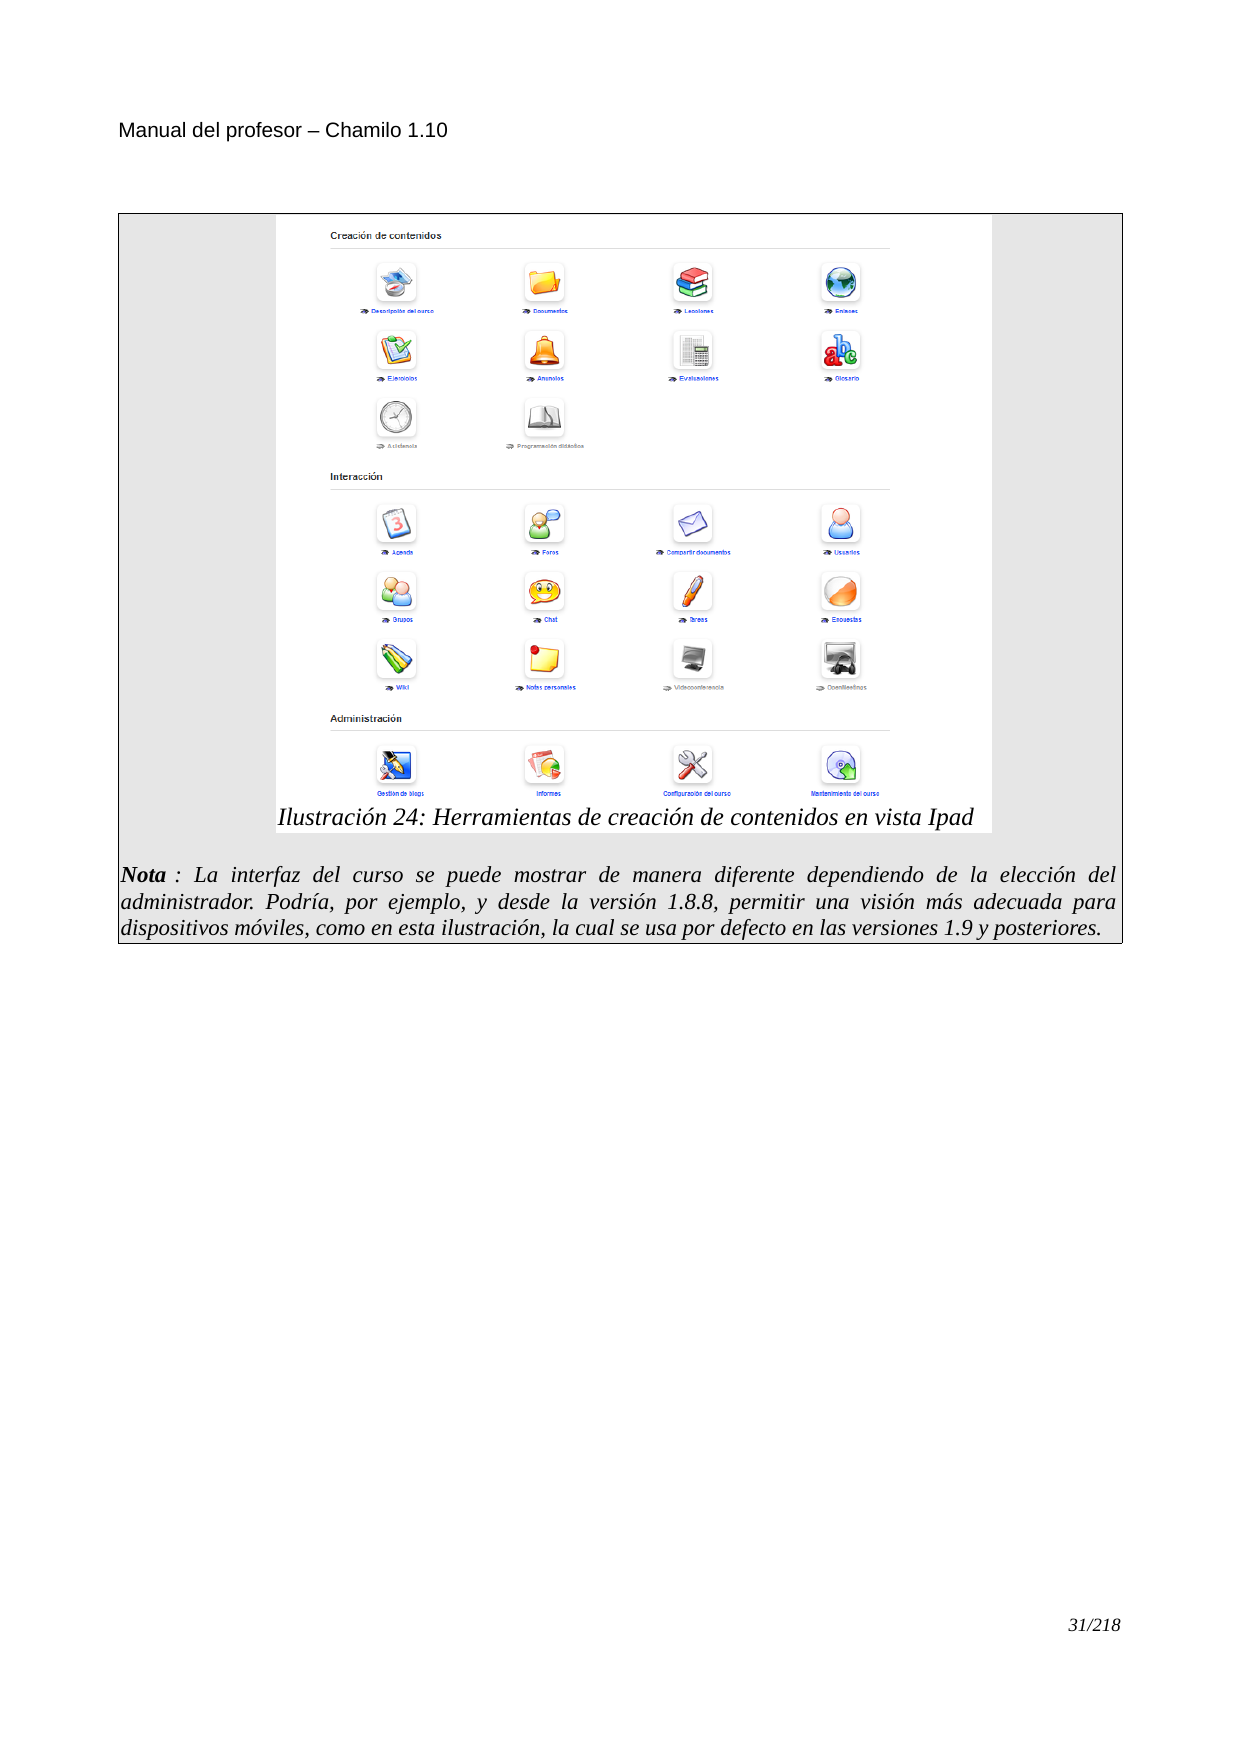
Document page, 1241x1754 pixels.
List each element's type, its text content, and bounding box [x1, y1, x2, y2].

text Ilustración 24: Herramientas de creación de contenidos en vista Ipad [277, 229, 991, 831]
text Nota : La interfaz del curso se puede mostrar de manera diferente dependiendo de la elección del administrador. Podría, por ejemplo, y desde la versión 1.8.8, permitir una visión más adecuada para dispositivos móviles, como en esta ilustración, la cual se usa por defecto en las versiones 1.9 y posteriores. [119, 859, 1122, 943]
picture [326, 223, 890, 802]
